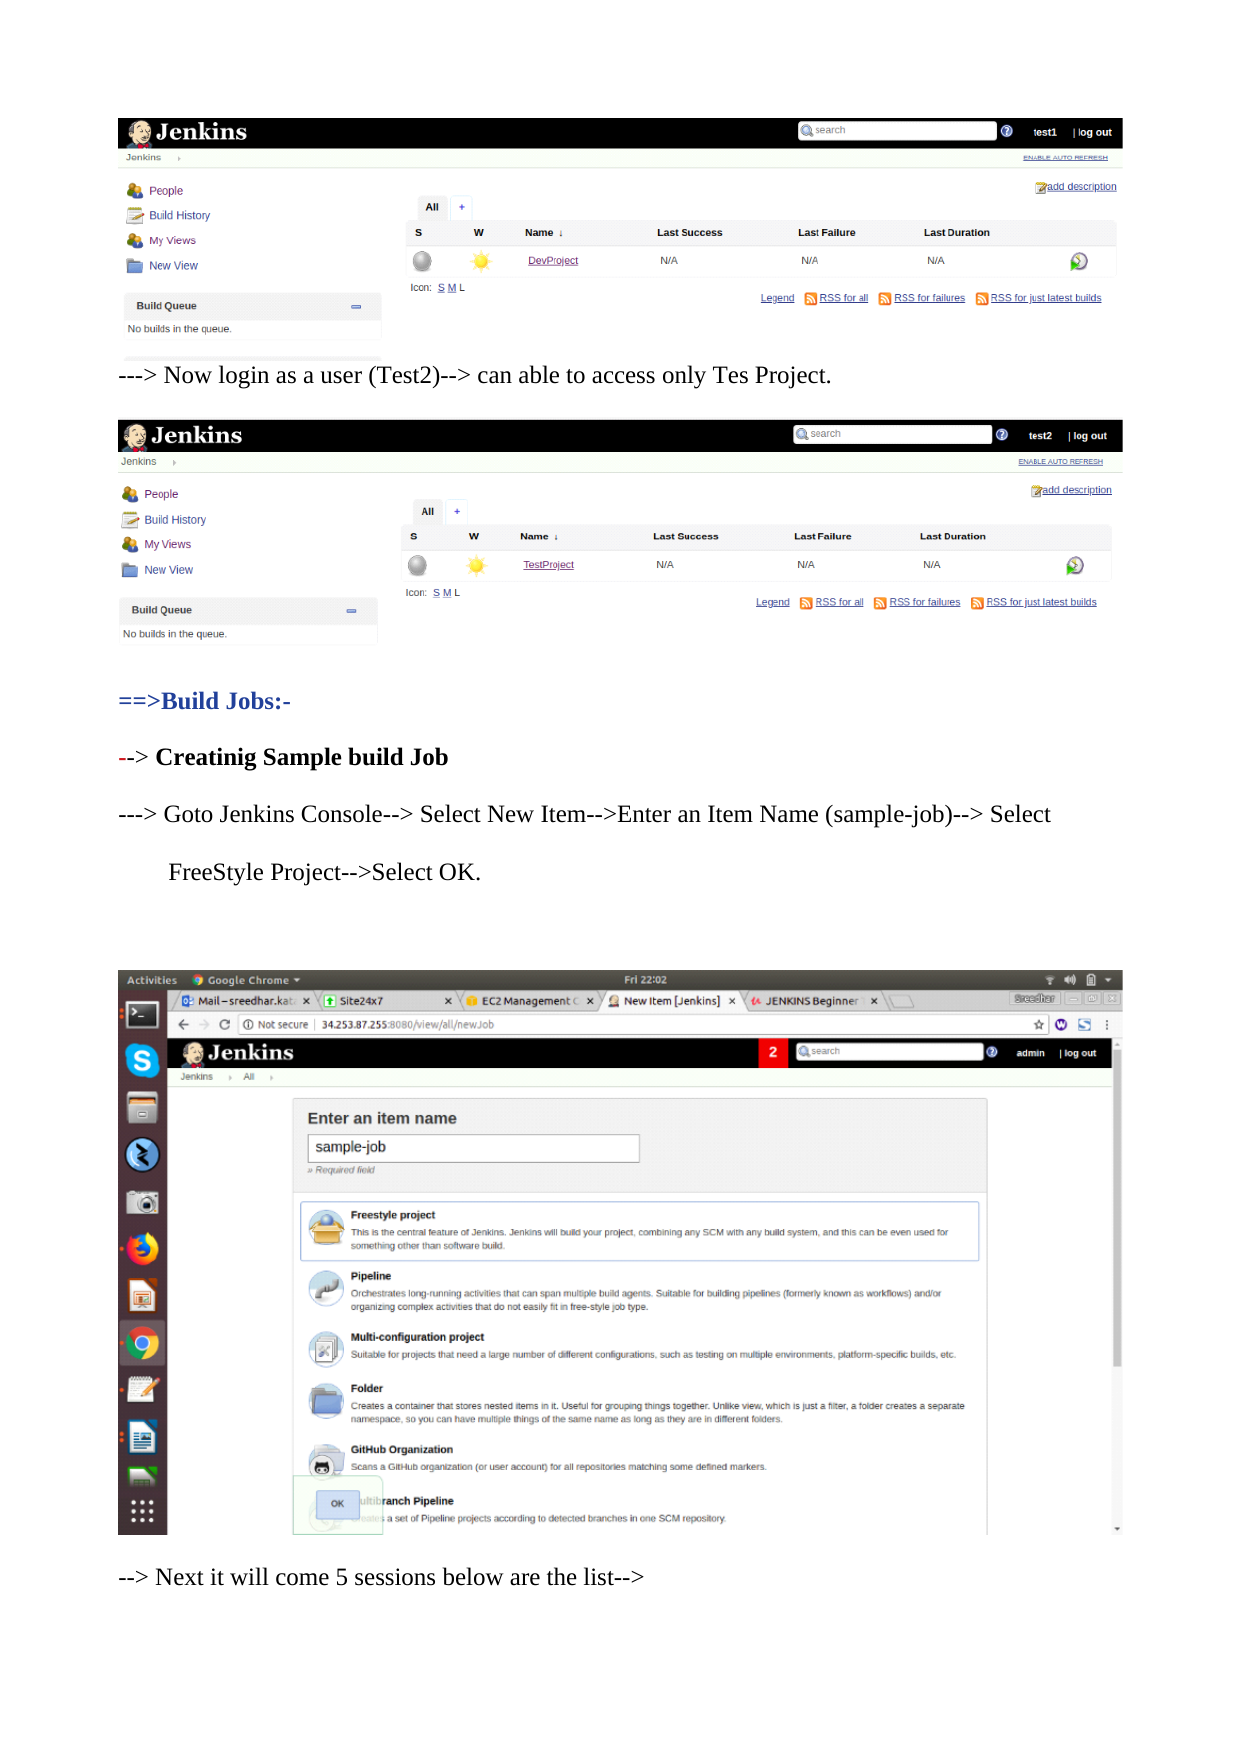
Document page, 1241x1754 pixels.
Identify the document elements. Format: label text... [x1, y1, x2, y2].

text FreeStyle Project-->Select OK. [118, 857, 1122, 914]
text ---> Goto Jenkins Console--> Select New Item-->Enter an Item Name (sample-job)--> Select [118, 799, 1122, 828]
text ---> Now login as a user (Test2)--> can able to access only Tes Project. [118, 361, 1122, 389]
text ==>Build Jobs:- [118, 686, 1122, 714]
text --> Next it will come 5 sessions below are the list--> [118, 1562, 1122, 1591]
text --> Creatinig Sample build Job [118, 742, 1122, 771]
